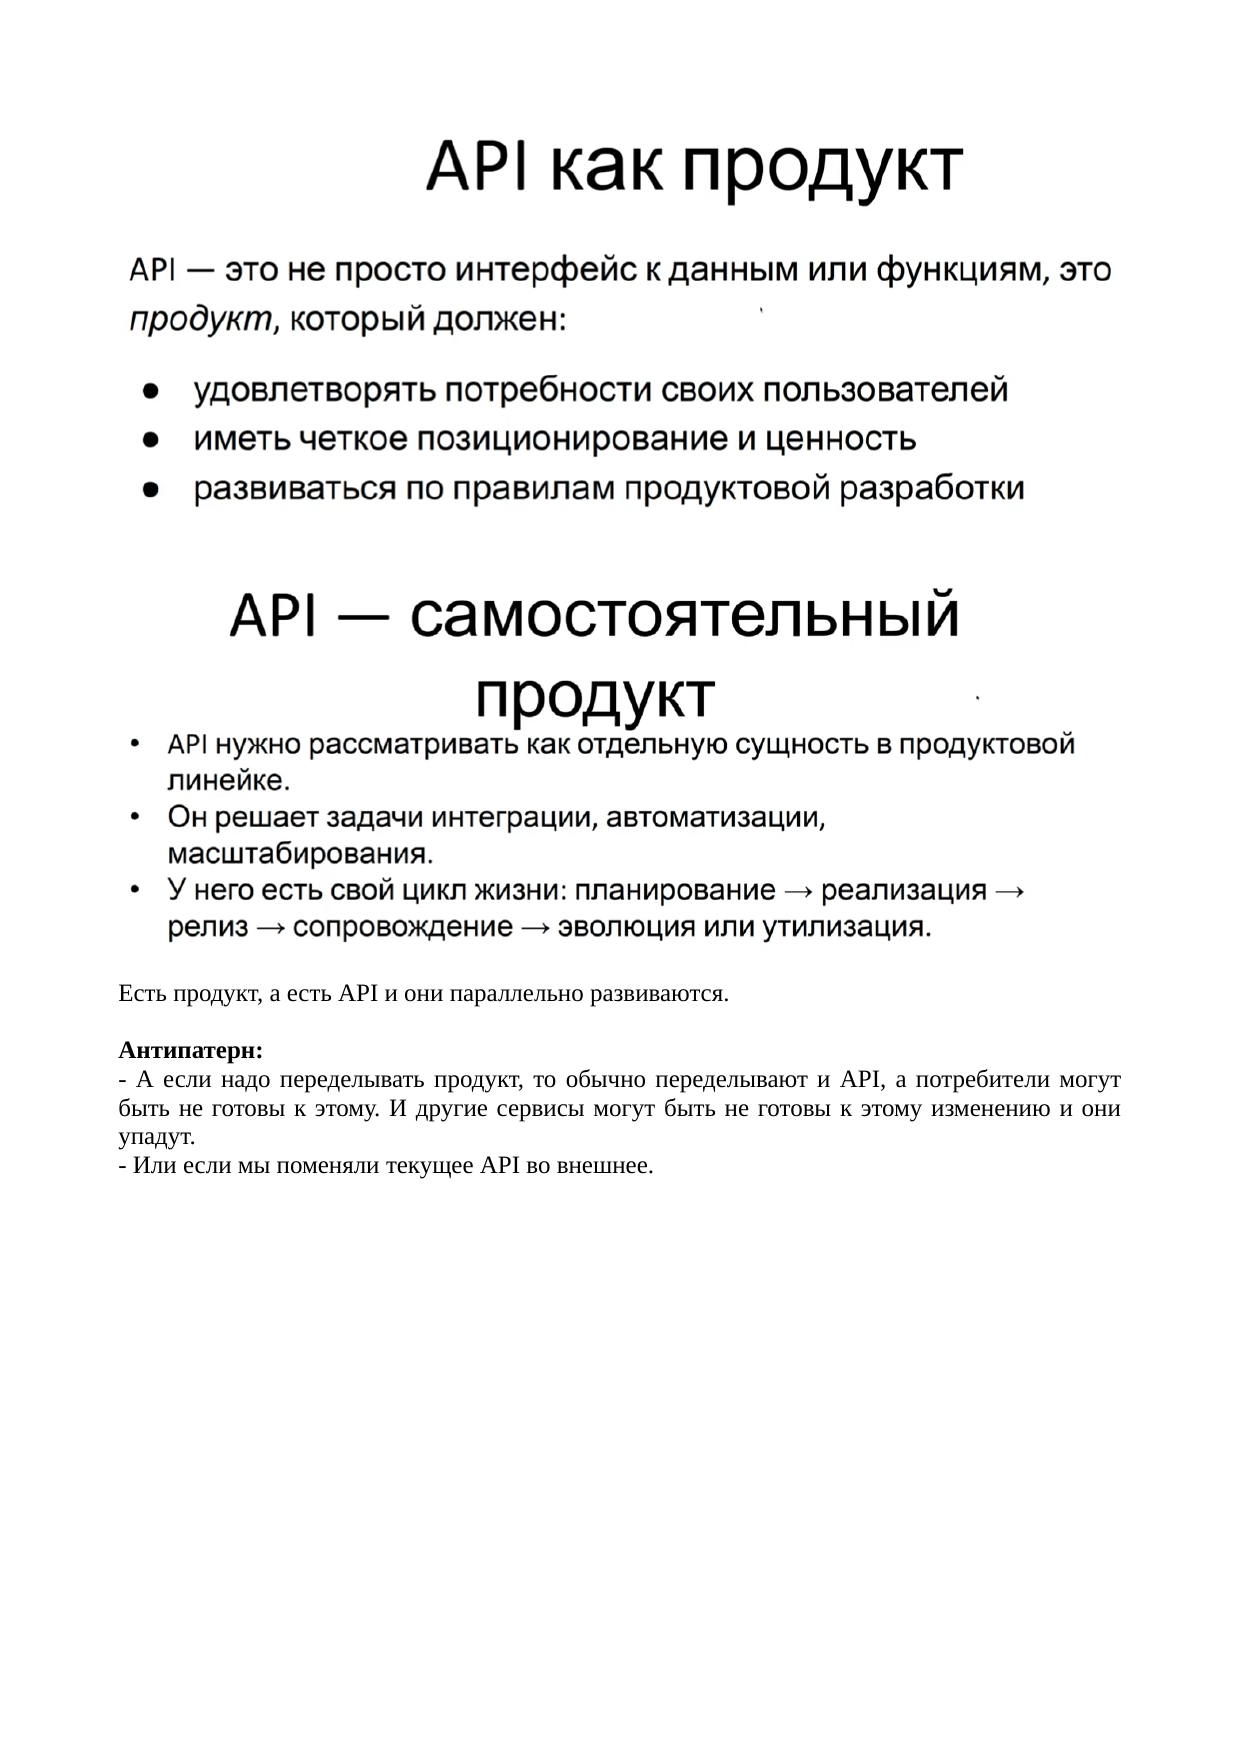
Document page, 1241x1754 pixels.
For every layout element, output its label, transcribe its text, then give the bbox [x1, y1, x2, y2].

text - Или если мы поменяли текущее API во внешнее. [118, 1150, 1122, 1179]
picture [118, 118, 1123, 511]
text Есть продукт, а есть API и они параллельно развиваются. [118, 978, 1122, 1006]
picture [120, 585, 1087, 949]
text - А если надо переделывать продукт, то обычно переделывают и API, а потребители могут быть не готовы к этому. И другие сервисы могут быть не готовы к этому изменению и они упадут. [118, 1064, 1122, 1150]
text Антипатерн: [118, 1035, 1122, 1064]
